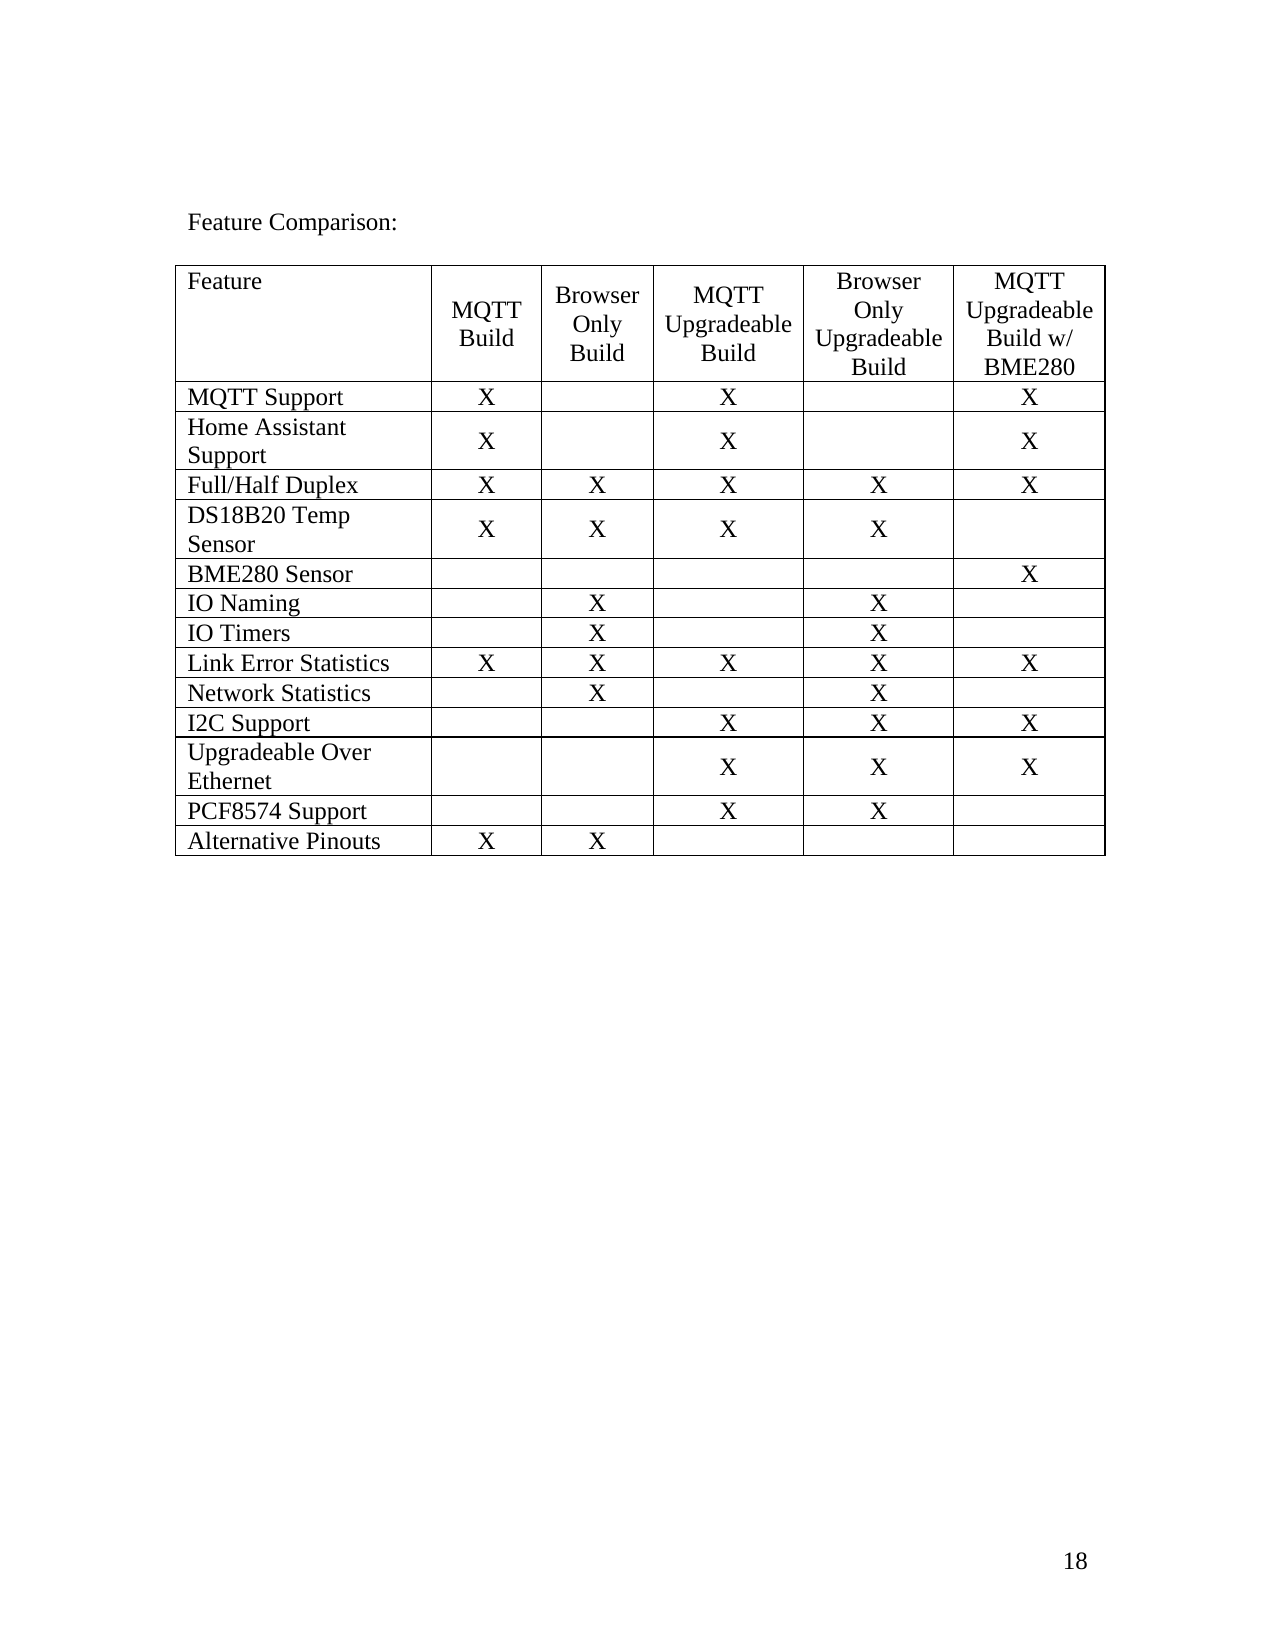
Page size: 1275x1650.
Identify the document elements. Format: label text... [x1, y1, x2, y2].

table_cell X [654, 796, 803, 825]
table_cell [542, 738, 653, 795]
table_header Browser Only Build [542, 266, 653, 381]
table_cell X [804, 796, 953, 825]
table_cell [804, 559, 953, 587]
table_cell [954, 618, 1104, 647]
table_cell Alternative Pinouts [176, 826, 431, 854]
table_cell [542, 796, 653, 825]
table_header MQTT Upgradeable Build [654, 266, 803, 381]
table_cell [432, 796, 541, 825]
table_cell X [804, 738, 953, 795]
table_cell [804, 826, 953, 854]
table_cell [954, 500, 1104, 558]
table_cell MQTT Support [176, 382, 431, 411]
table_cell X [954, 382, 1104, 411]
table_cell [804, 382, 953, 411]
table_cell Upgradeable Over Ethernet [176, 738, 431, 795]
table_cell X [432, 382, 541, 411]
table_cell X [804, 708, 953, 736]
table_cell [432, 708, 541, 736]
table_header Browser Only Upgradeable Build [804, 266, 953, 381]
table_cell [432, 678, 541, 707]
table_cell Link Error Statistics [176, 648, 431, 677]
table_cell [542, 382, 653, 411]
table_cell [954, 589, 1104, 617]
table_cell [654, 589, 803, 617]
table_cell X [654, 412, 803, 469]
table_cell X [432, 648, 541, 677]
table_cell X [654, 382, 803, 411]
table_header MQTT Upgradeable Build w/ BME280 [954, 266, 1104, 381]
table_cell IO Naming [176, 589, 431, 617]
table_cell X [542, 470, 653, 499]
table_cell X [542, 826, 653, 854]
table_cell X [954, 412, 1104, 469]
table_cell X [804, 470, 953, 499]
table_cell [432, 738, 541, 795]
text Feature Comparison: [187, 207, 1087, 236]
table_cell X [432, 412, 541, 469]
table_header MQTT Build [432, 266, 541, 381]
table_cell Home Assistant Support [176, 412, 431, 469]
table_cell [954, 826, 1104, 854]
table_cell [432, 589, 541, 617]
table_cell X [542, 618, 653, 647]
table_cell [654, 559, 803, 587]
table_cell [804, 412, 953, 469]
table_cell [654, 678, 803, 707]
table_cell [542, 708, 653, 736]
table_cell BME280 Sensor [176, 559, 431, 587]
table_cell X [804, 589, 953, 617]
table_cell X [542, 500, 653, 558]
table_cell [432, 618, 541, 647]
table_cell X [954, 559, 1104, 587]
table_cell [954, 796, 1104, 825]
table_cell X [654, 500, 803, 558]
table_cell Network Statistics [176, 678, 431, 707]
table_cell [432, 559, 541, 587]
table_cell IO Timers [176, 618, 431, 647]
table_cell DS18B20 Temp Sensor [176, 500, 431, 558]
table_cell X [432, 826, 541, 854]
table_cell X [954, 708, 1104, 736]
table_cell [542, 559, 653, 587]
table_cell X [542, 648, 653, 677]
table_cell X [804, 678, 953, 707]
table_cell X [432, 470, 541, 499]
table_cell X [804, 500, 953, 558]
table_cell [654, 826, 803, 854]
table_cell X [954, 738, 1104, 795]
table_cell [542, 412, 653, 469]
table_cell X [804, 648, 953, 677]
table_cell X [804, 618, 953, 647]
table_cell PCF8574 Support [176, 796, 431, 825]
table_cell X [954, 470, 1104, 499]
table_cell X [654, 738, 803, 795]
table_cell X [542, 678, 653, 707]
table_cell Full/Half Duplex [176, 470, 431, 499]
table_cell X [654, 470, 803, 499]
table_cell X [954, 648, 1104, 677]
table_cell X [654, 708, 803, 736]
table_cell X [542, 589, 653, 617]
table_cell [654, 618, 803, 647]
table_cell X [432, 500, 541, 558]
table_cell X [654, 648, 803, 677]
table_cell [954, 678, 1104, 707]
table_cell I2C Support [176, 708, 431, 736]
table_header Feature [176, 266, 431, 381]
